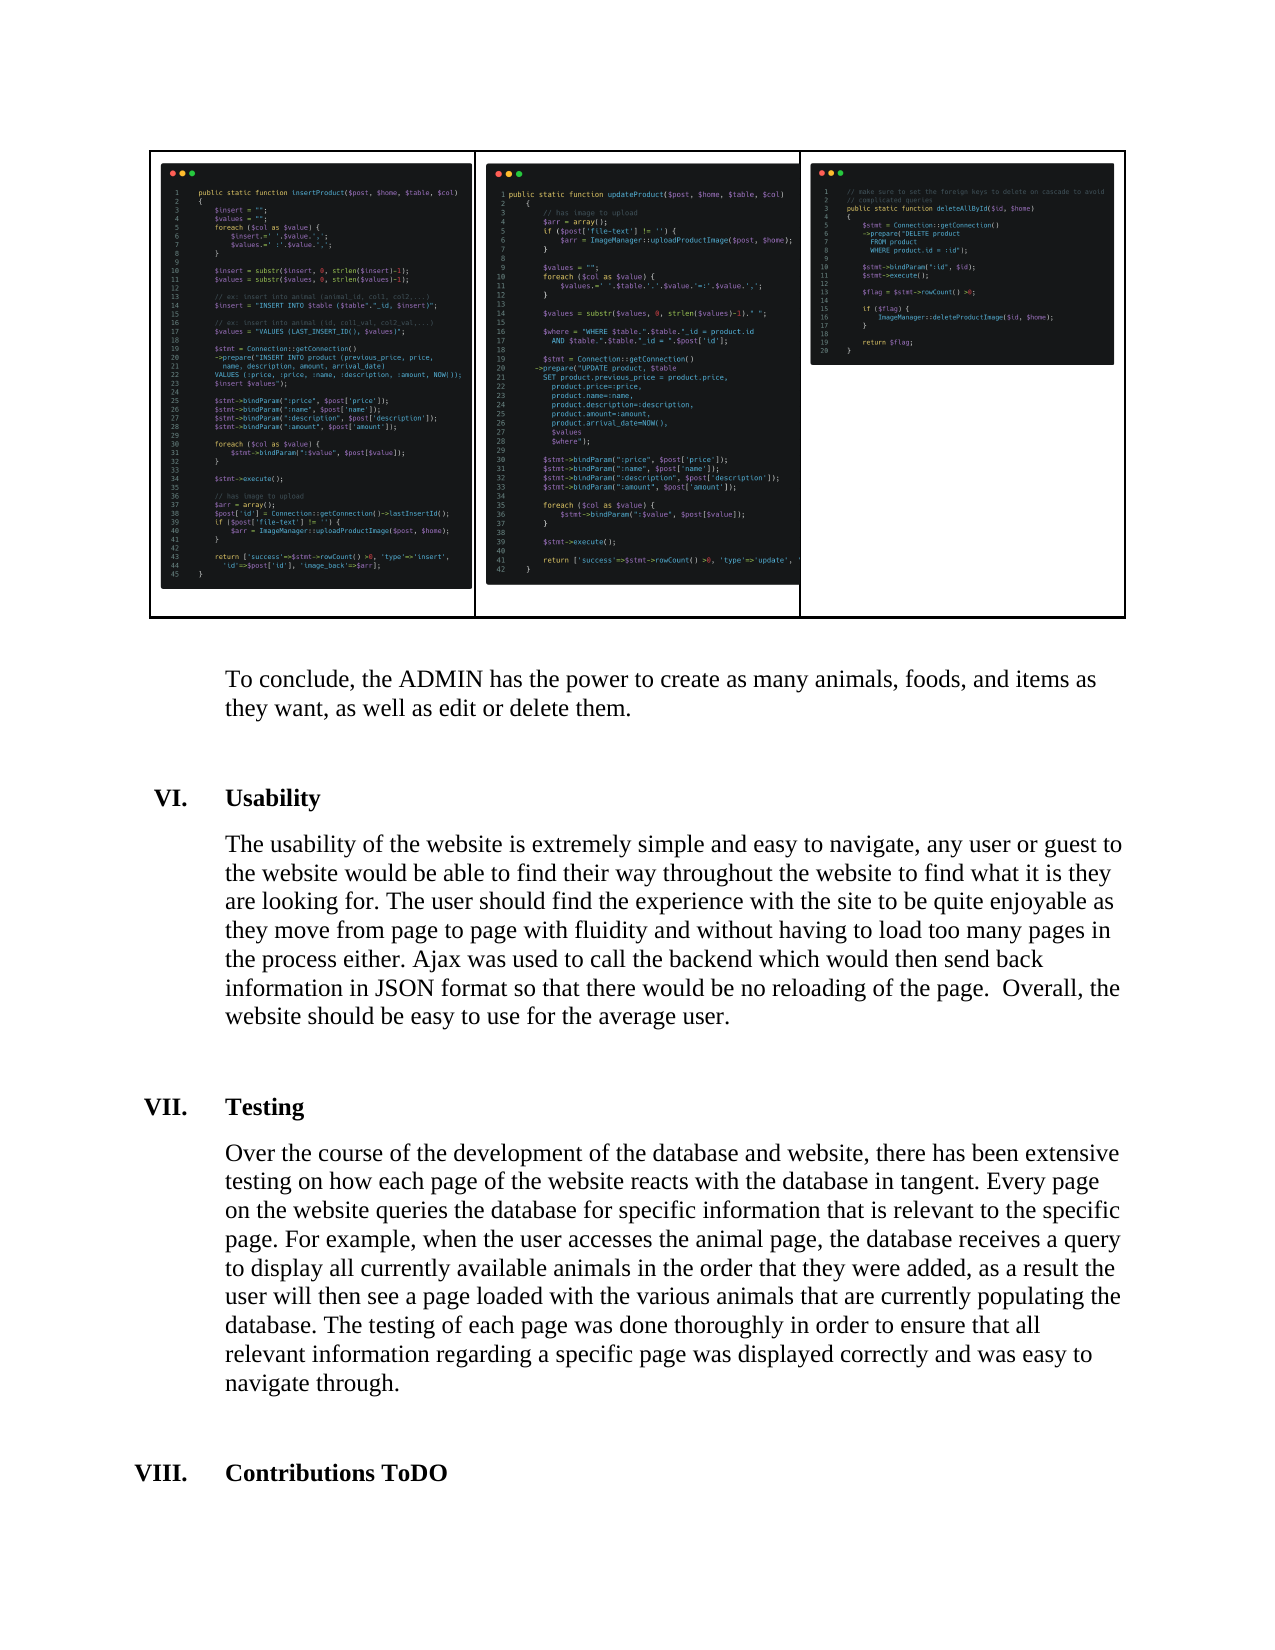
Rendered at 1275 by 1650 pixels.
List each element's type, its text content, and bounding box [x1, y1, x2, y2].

list Contributions ToDO [187, 1458, 1125, 1487]
picture [160, 162, 473, 590]
list Testing [187, 1092, 1125, 1121]
text The usability of the website is extremely simple and easy to navigate, any user or guest to the website would be able to find their way throughout the website to find what it is they are looking for. The user should find the experience with the site to be quite enjoyable as they move from page to page with fluidity and without having to load too many pages in the process either. Ajax was used to call the backend which would then send back information in JSON format so that there would be no reloading of the page. Overall, the website should be easy to use for the average user. [225, 829, 1125, 1030]
text To conclude, the ADMIN has the power to create as many animals, foods, and items as they want, as well as edit or delete them. [225, 664, 1125, 721]
picture [810, 162, 1115, 366]
text Over the course of the development of the database and website, there has been extensive testing on how each page of the website reacts with the database in tangent. Every page on the website queries the database for specific information that is relevant to the specific page. For example, when the user accesses the animal page, the database receives a query to display all currently available animals in the order that they were added, as a result the user will then see a page loaded with the various animals that are currently populating the database. The testing of each page was done thoroughly in order to ensure that all relevant information regarding a specific page was displayed correctly and was easy to navigate through. [225, 1138, 1125, 1396]
table_cell [801, 152, 1124, 616]
picture [485, 162, 800, 586]
list Usability [187, 783, 1125, 812]
table_cell [476, 152, 799, 616]
table_cell [151, 152, 474, 616]
